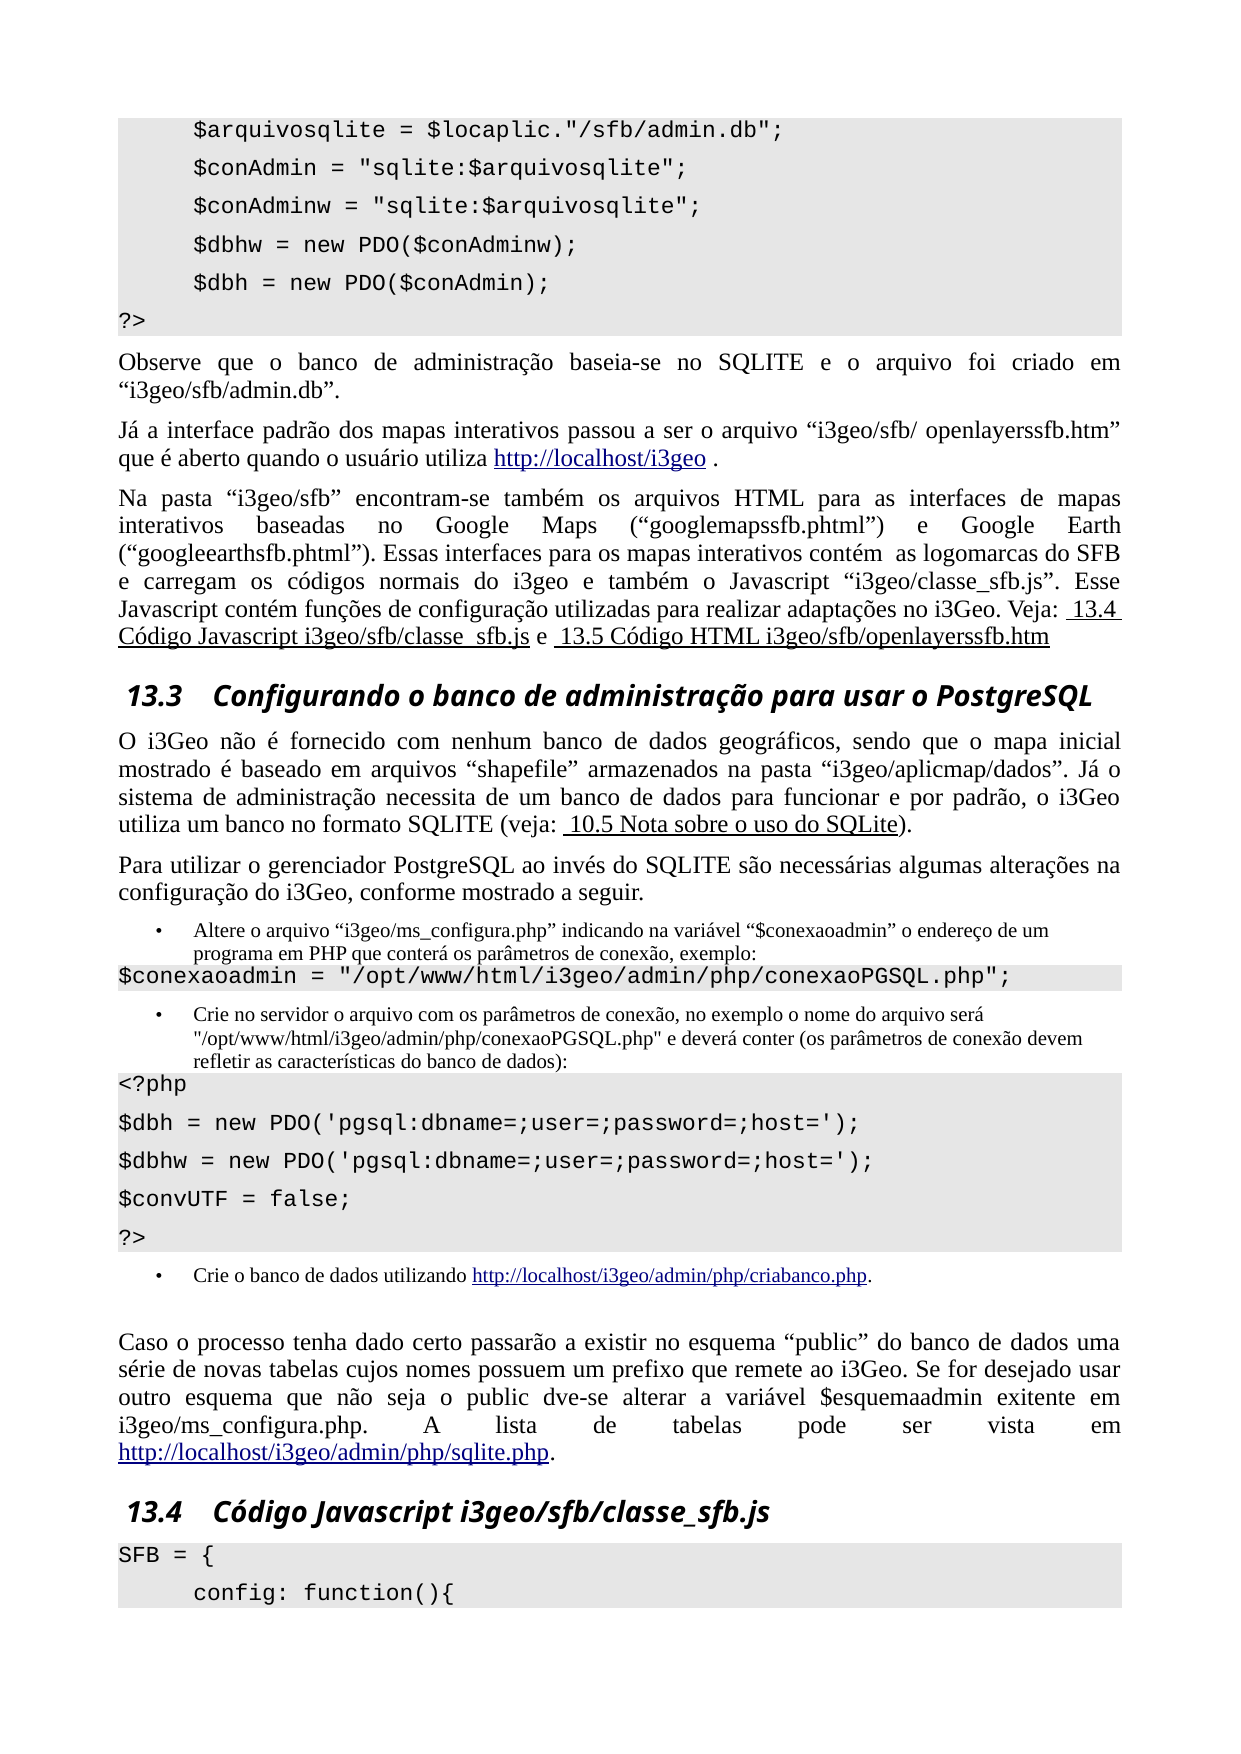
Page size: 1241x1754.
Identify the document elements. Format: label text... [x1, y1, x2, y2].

text $dbhw = new PDO('pgsql:dbname=;user=;password=;host='); [118, 1149, 1122, 1175]
list Crie no servidor o arquivo com os parâmetros de conexão, no exemplo o nome do arquivo será "/opt/www/html/i3geo/admin/php/conexaoPGSQL.php" e deverá conter (os parâmetros de conexão devem refletir as características do banco de dados): [156, 1003, 1122, 1073]
text <?php [118, 1073, 1122, 1098]
text $dbh = new PDO($conAdmin); [118, 271, 1122, 297]
text ?> [118, 1226, 1122, 1252]
subtitle Configurando o banco de administração para usar o PostgreSQL [118, 675, 1122, 715]
text $convUTF = false; [118, 1188, 1122, 1213]
text $arquivosqlite = $locaplic."/sfb/admin.db"; [118, 118, 1122, 144]
subtitle Código Javascript i3geo/sfb/classe_sfb.js [118, 1491, 1122, 1531]
text SFB = { [118, 1543, 1122, 1569]
text ?> [118, 310, 1122, 336]
list Altere o arquivo “i3geo/ms_configura.php” indicando na variável “$conexaoadmin” o endereço de um programa em PHP que conterá os parâmetros de conexão, exemplo: [156, 919, 1122, 965]
text Para utilizar o gerenciador PostgreSQL ao invés do SQLITE são necessárias algumas alterações na configuração do i3Geo, conforme mostrado a seguir. [118, 851, 1122, 906]
text $conAdminw = "sqlite:$arquivosqlite"; [118, 195, 1122, 221]
text $dbh = new PDO('pgsql:dbname=;user=;password=;host='); [118, 1111, 1122, 1137]
text Já a interface padrão dos mapas interativos passou a ser o arquivo “i3geo/sfb/ openlayerssfb.htm” que é aberto quando o usuário utiliza http://localhost/i3geo . [118, 416, 1122, 471]
text $conAdmin = "sqlite:$arquivosqlite"; [118, 156, 1122, 182]
text config: function(){ [118, 1582, 1122, 1608]
text Caso o processo tenha dado certo passarão a existir no esquema “public” do banco de dados uma série de novas tabelas cujos nomes possuem um prefixo que remete ao i3Geo. Se for desejado usar outro esquema que não seja o public dve-se alterar a variável $esquemaadmin exitente em i3geo/ms_configura.php. A lista de tabelas pode ser vista em http://localhost/i3geo/admin/php/sqlite.php. [118, 1328, 1122, 1466]
list Crie o banco de dados utilizando http://localhost/i3geo/admin/php/criabanco.php. [156, 1264, 1122, 1287]
text $conexaoadmin = "/opt/www/html/i3geo/admin/php/conexaoPGSQL.php"; [118, 965, 1122, 991]
text $dbhw = new PDO($conAdminw); [118, 233, 1122, 259]
text Na pasta “i3geo/sfb” encontram-se também os arquivos HTML para as interfaces de mapas interativos baseadas no Google Maps (“googlemapssfb.phtml”) e Google Earth (“googleearthsfb.phtml”). Essas interfaces para os mapas interativos contém as logomarcas do SFB e carregam os códigos normais do i3geo e também o Javascript “i3geo/classe_sfb.js”. Esse Javascript contém funções de configuração utilizadas para realizar adaptações no i3Geo. Veja: 13.4Código Javascript i3geo/sfb/classe_sfb.js e 13.5Código HTML i3geo/sfb/openlayerssfb.htm [118, 484, 1122, 650]
text O i3Geo não é fornecido com nenhum banco de dados geográficos, sendo que o mapa inicial mostrado é baseado em arquivos “shapefile” armazenados na pasta “i3geo/aplicmap/dados”. Já o sistema de administração necessita de um banco de dados para funcionar e por padrão, o i3Geo utiliza um banco no formato SQLITE (veja: 10.5Nota sobre o uso do SQLite). [118, 727, 1122, 838]
text Observe que o banco de administração baseia-se no SQLITE e o arquivo foi criado em “i3geo/sfb/admin.db”. [118, 348, 1122, 403]
